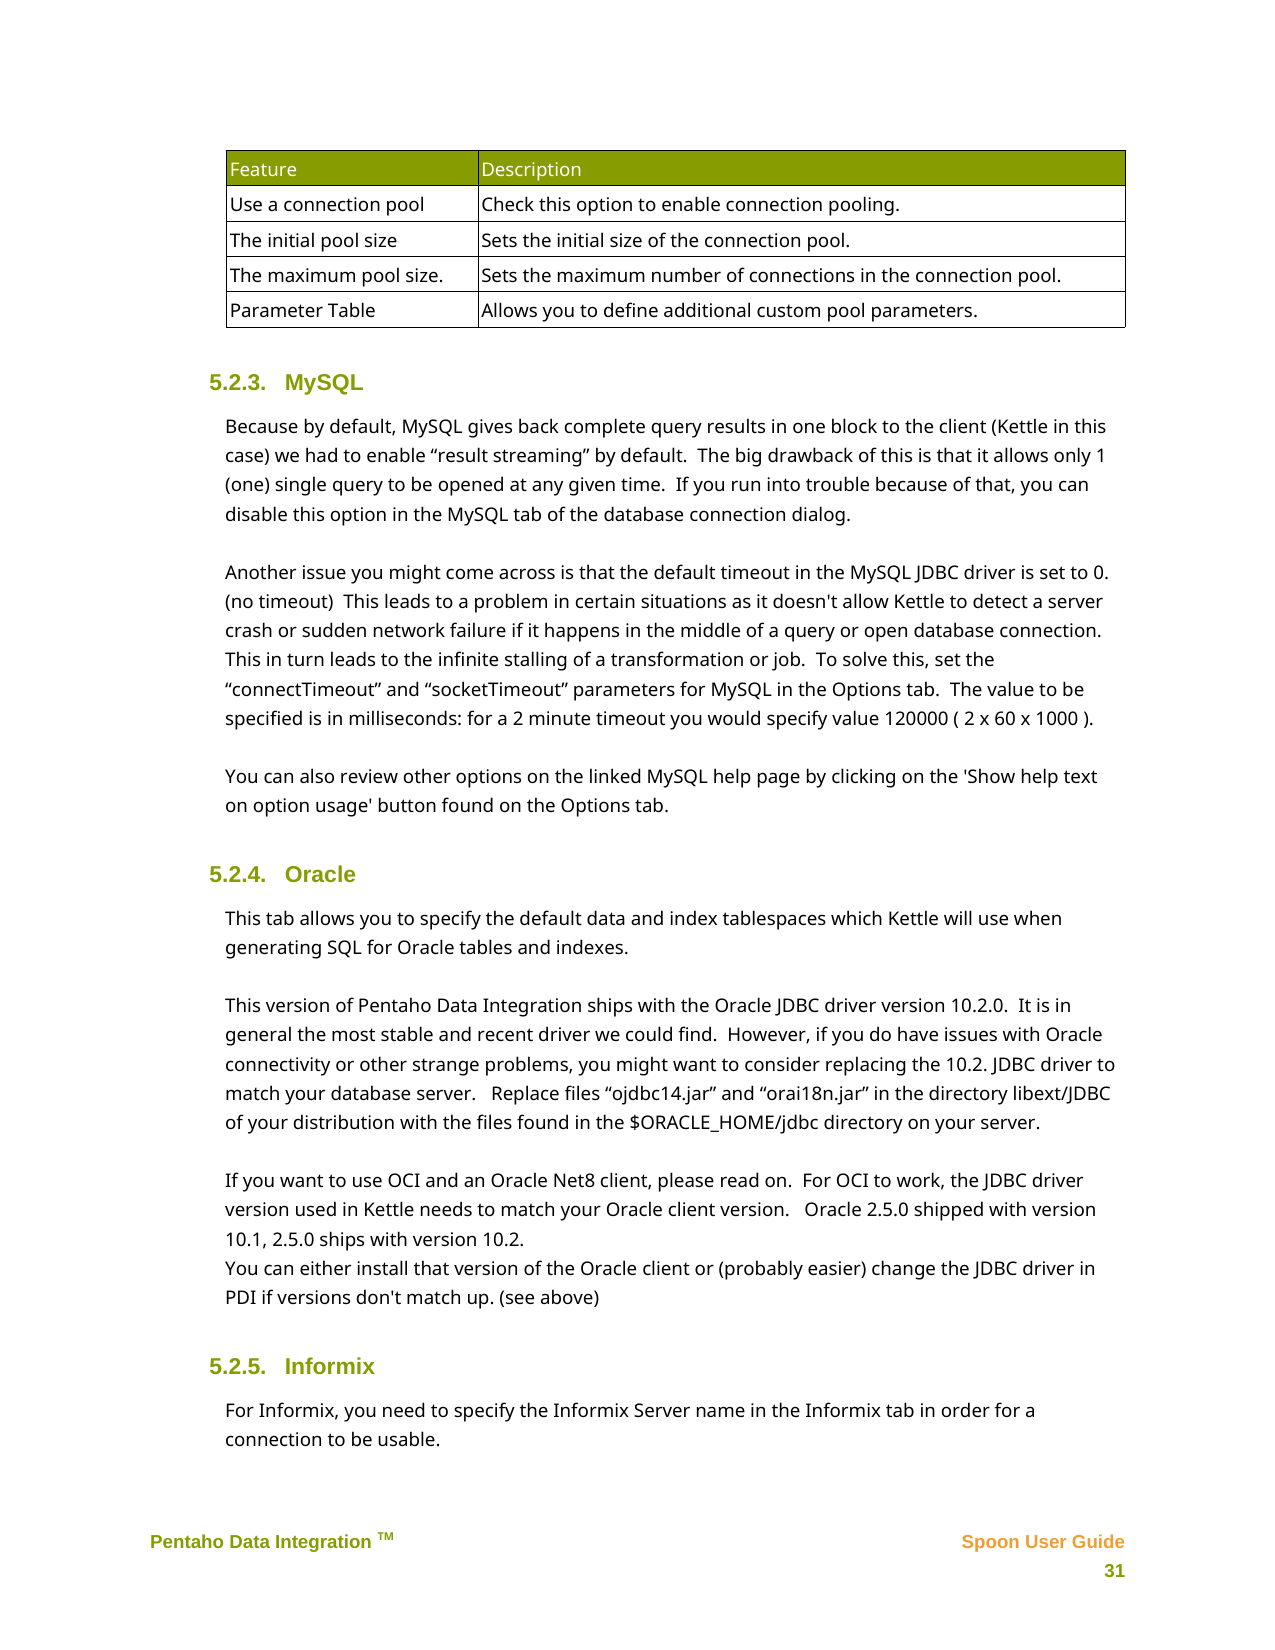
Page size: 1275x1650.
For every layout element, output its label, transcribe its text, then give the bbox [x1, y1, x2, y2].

text Another issue you might come across is that the default timeout in the MySQL JDBC driver is set to 0. (no timeout) This leads to a problem in certain situations as it doesn't allow Kettle to detect a server crash or sudden network failure if it happens in the middle of a query or open database connection. This in turn leads to the infinite stalling of a transformation or job. To solve this, set the “connectTimeout” and “socketTimeout” parameters for MySQL in the Options tab. The value to be specified is in milliseconds: for a 2 minute timeout you would specify value 120000 ( 2 x 60 x 1000 ). [225, 556, 1125, 731]
text This version of Pentaho Data Integration ships with the Oracle JDBC driver version 10.2.0. It is in general the most stable and recent driver we could find. However, if you do have issues with Oracle connectivity or other strange problems, you might want to consider replacing the 10.2. JDBC driver to match your database server. Replace files “ojdbc14.jar” and “orai18n.jar” in the directory libext/JDBC of your distribution with the files found in the $ORACLE_HOME/jdbc directory on your server. [225, 989, 1125, 1135]
table_cell Allows you to define additional custom pool parameters. [479, 292, 1125, 327]
table_cell Sets the maximum number of connections in the connection pool. [479, 257, 1125, 291]
table_header Description [479, 151, 1125, 185]
text You can either install that version of the Oracle client or (probably easier) change the JDBC driver in PDI if versions don't match up. (see above) [225, 1252, 1125, 1310]
table_cell The initial pool size [227, 222, 478, 256]
text For Informix, you need to specify the Informix Server name in the Informix tab in order for a connection to be usable. [225, 1394, 1125, 1452]
table_cell The maximum pool size. [227, 257, 478, 291]
subtitle Oracle [209, 855, 1125, 889]
table_cell Check this option to enable connection pooling. [479, 186, 1125, 221]
table_cell Use a connection pool [227, 186, 478, 221]
table_cell Parameter Table [227, 292, 478, 327]
subtitle Informix [209, 1346, 1125, 1381]
text Because by default, MySQL gives back complete query results in one block to the client (Kettle in this case) we had to enable “result streaming” by default. The big drawback of this is that it allows only 1 (one) single query to be opened at any given time. If you run into trouble because of that, you can disable this option in the MySQL tab of the database connection dialog. [225, 410, 1125, 527]
subtitle MySQL [209, 363, 1125, 398]
text If you want to use OCI and an Oracle Net8 client, please read on. For OCI to work, the JDBC driver version used in Kettle needs to match your Oracle client version. Oracle 2.5.0 shipped with version 10.1, 2.5.0 ships with version 10.2. [225, 1164, 1125, 1252]
table_cell Sets the initial size of the connection pool. [479, 222, 1125, 256]
text This tab allows you to specify the default data and index tablespaces which Kettle will use when generating SQL for Oracle tables and indexes. [225, 902, 1125, 960]
table_header Feature [227, 151, 478, 185]
text You can also review other options on the linked MySQL help page by clicking on the 'Show help text on option usage' button found on the Options tab. [225, 760, 1125, 818]
